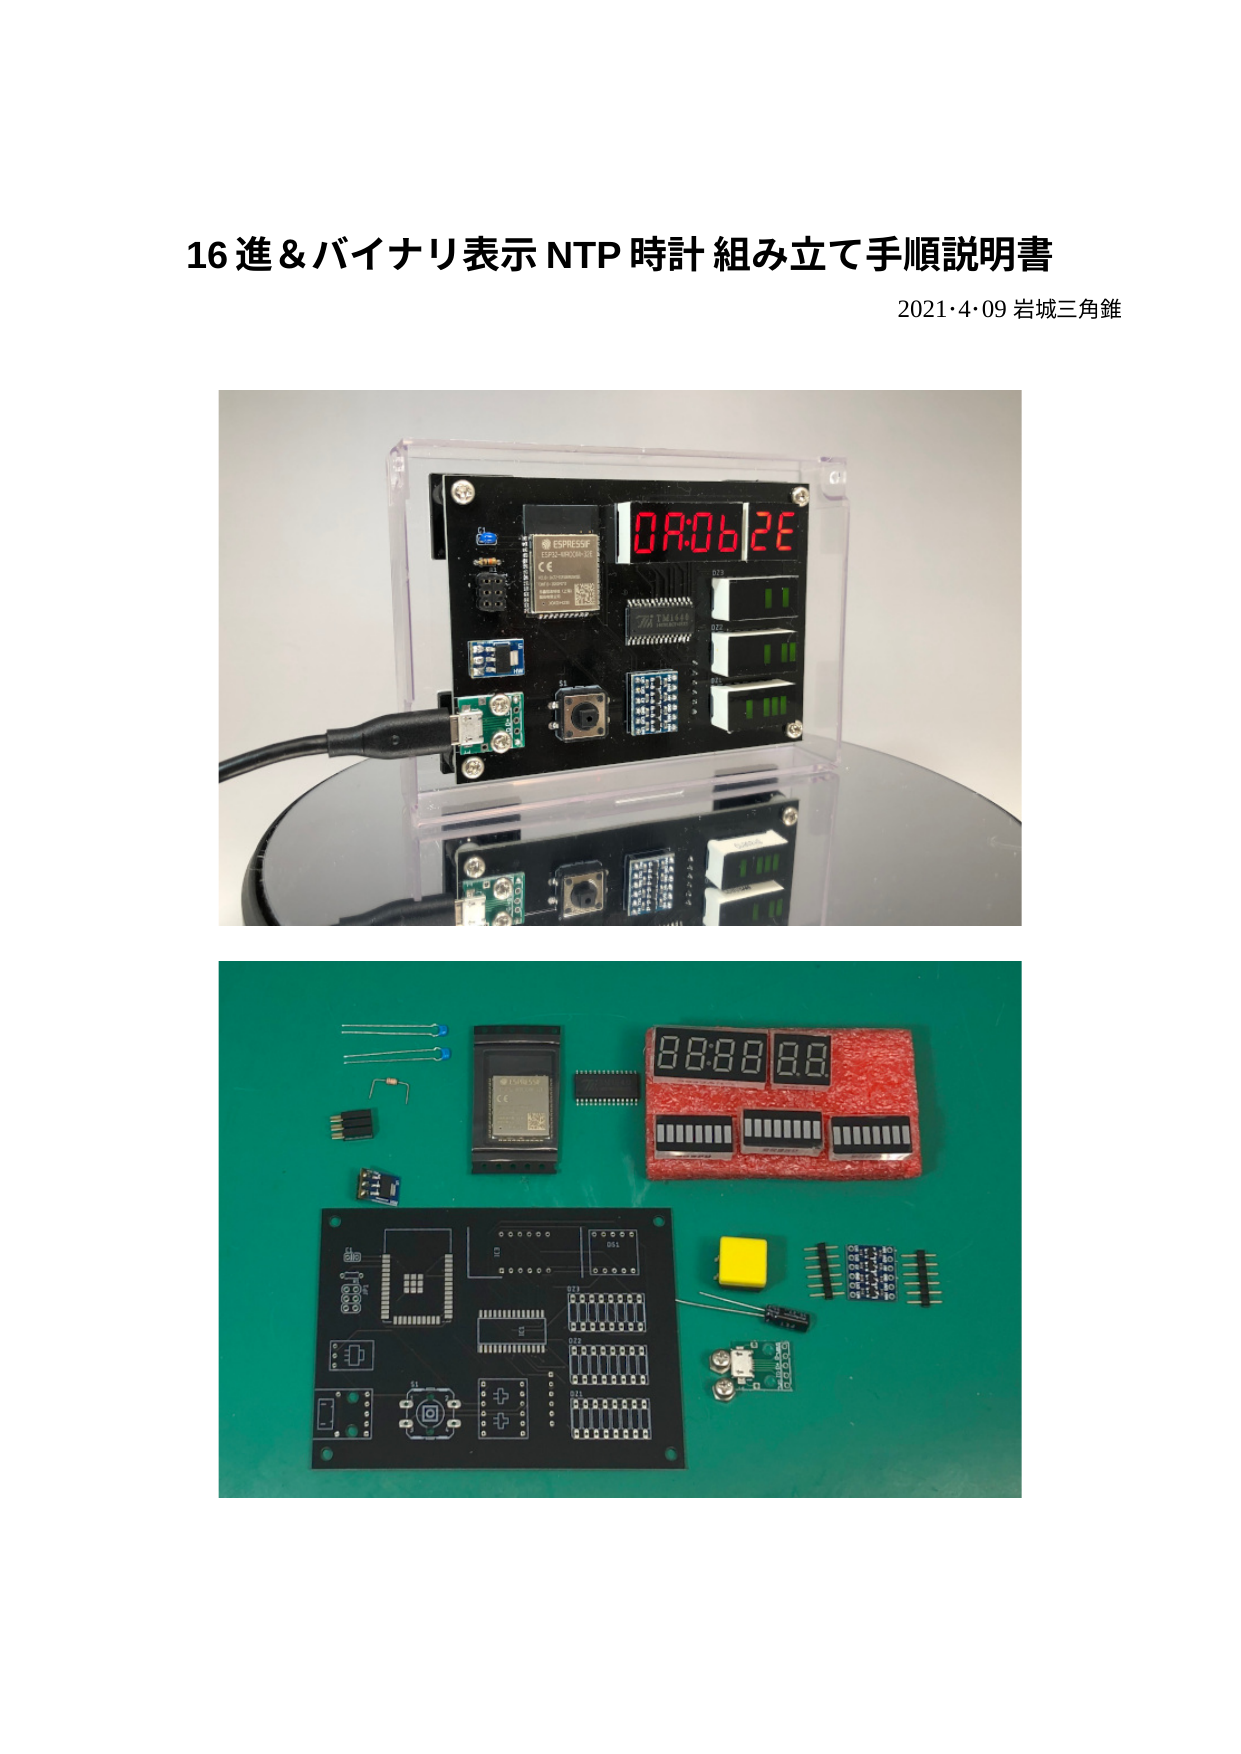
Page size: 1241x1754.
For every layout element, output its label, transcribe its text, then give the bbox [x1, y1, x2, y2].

picture [218, 961, 1022, 1498]
text 2021･4･09 岩城三角錐 [118, 292, 1122, 323]
picture [218, 390, 1022, 926]
subtitle 16進＆バイナリ表示NTP時計 組み立て手順説明書 [118, 224, 1122, 279]
